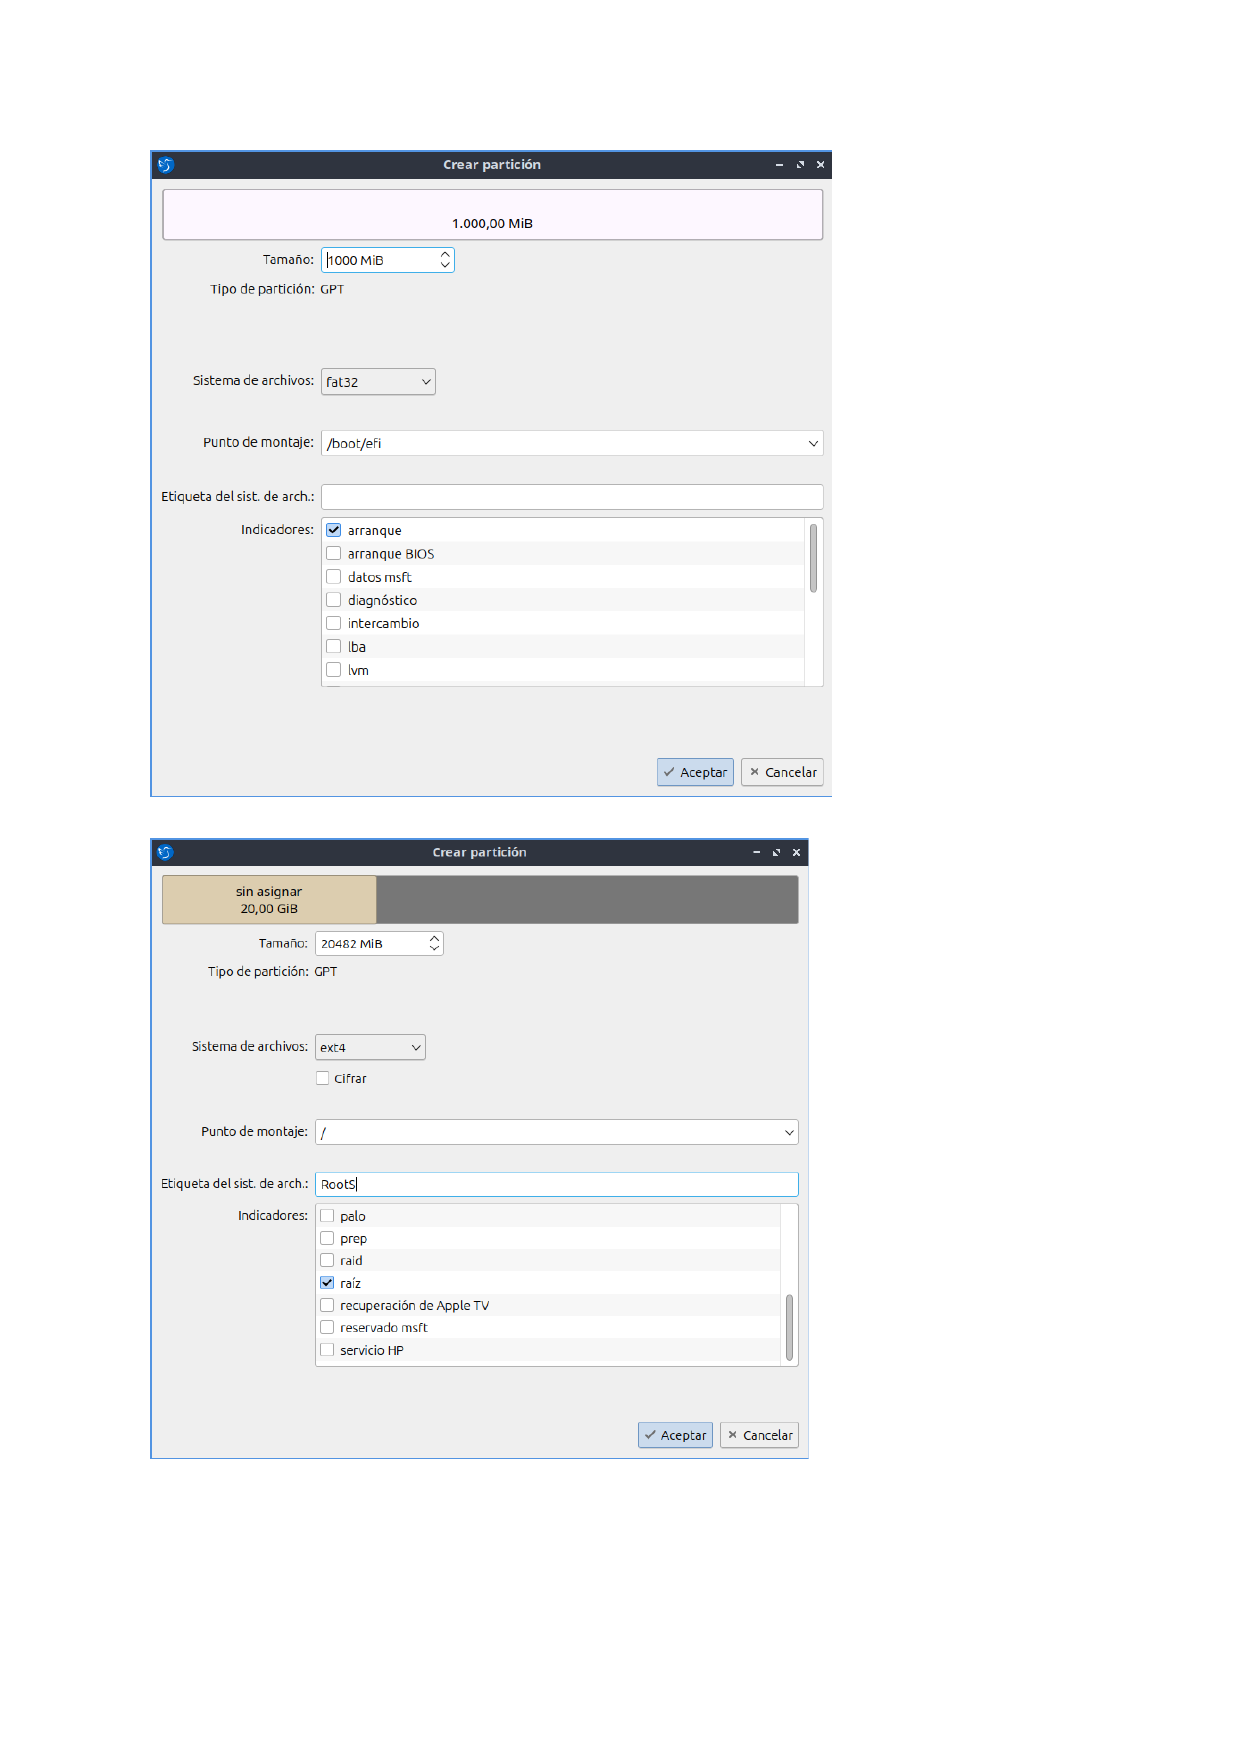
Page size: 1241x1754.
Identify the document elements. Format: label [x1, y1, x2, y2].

picture [150, 150, 832, 797]
picture [150, 838, 809, 1459]
